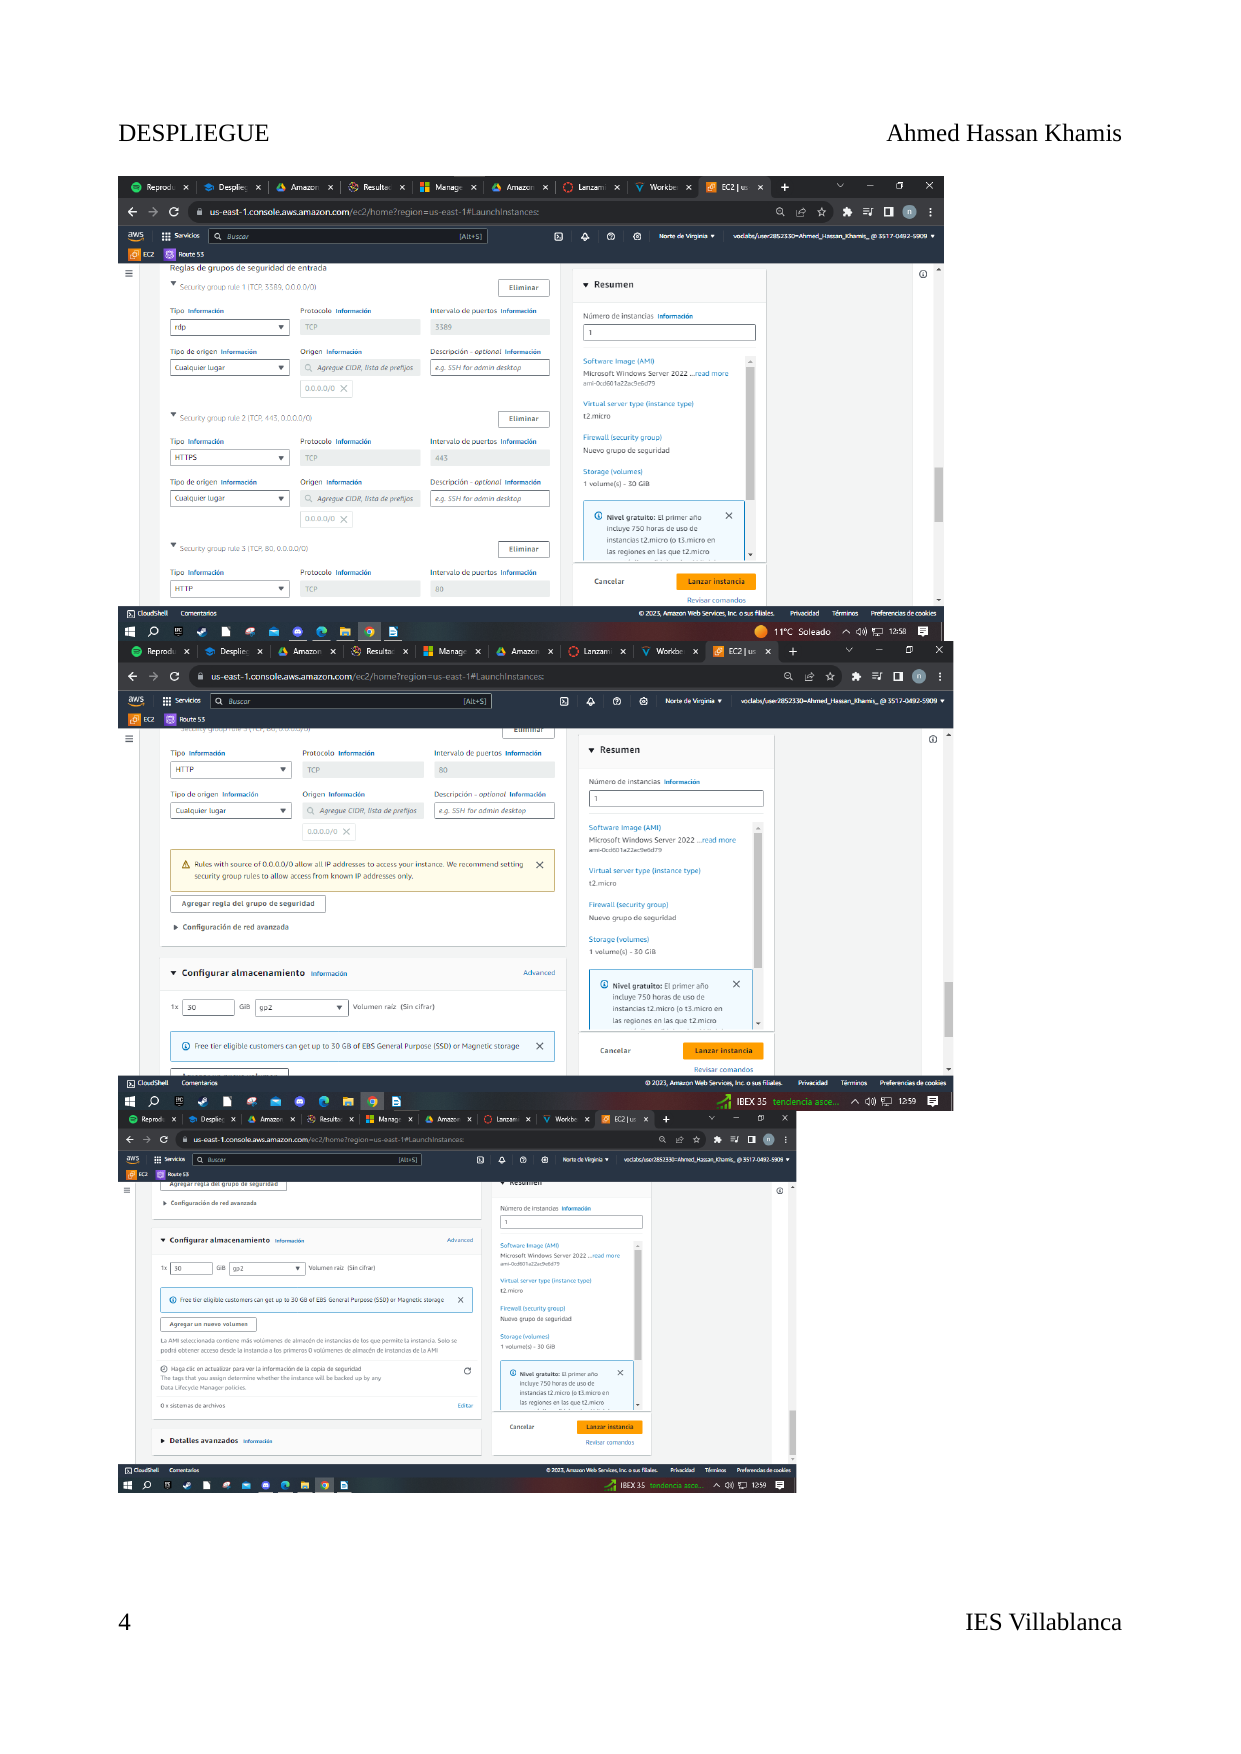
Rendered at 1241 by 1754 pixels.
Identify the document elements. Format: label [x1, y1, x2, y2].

picture [118, 176, 954, 1493]
